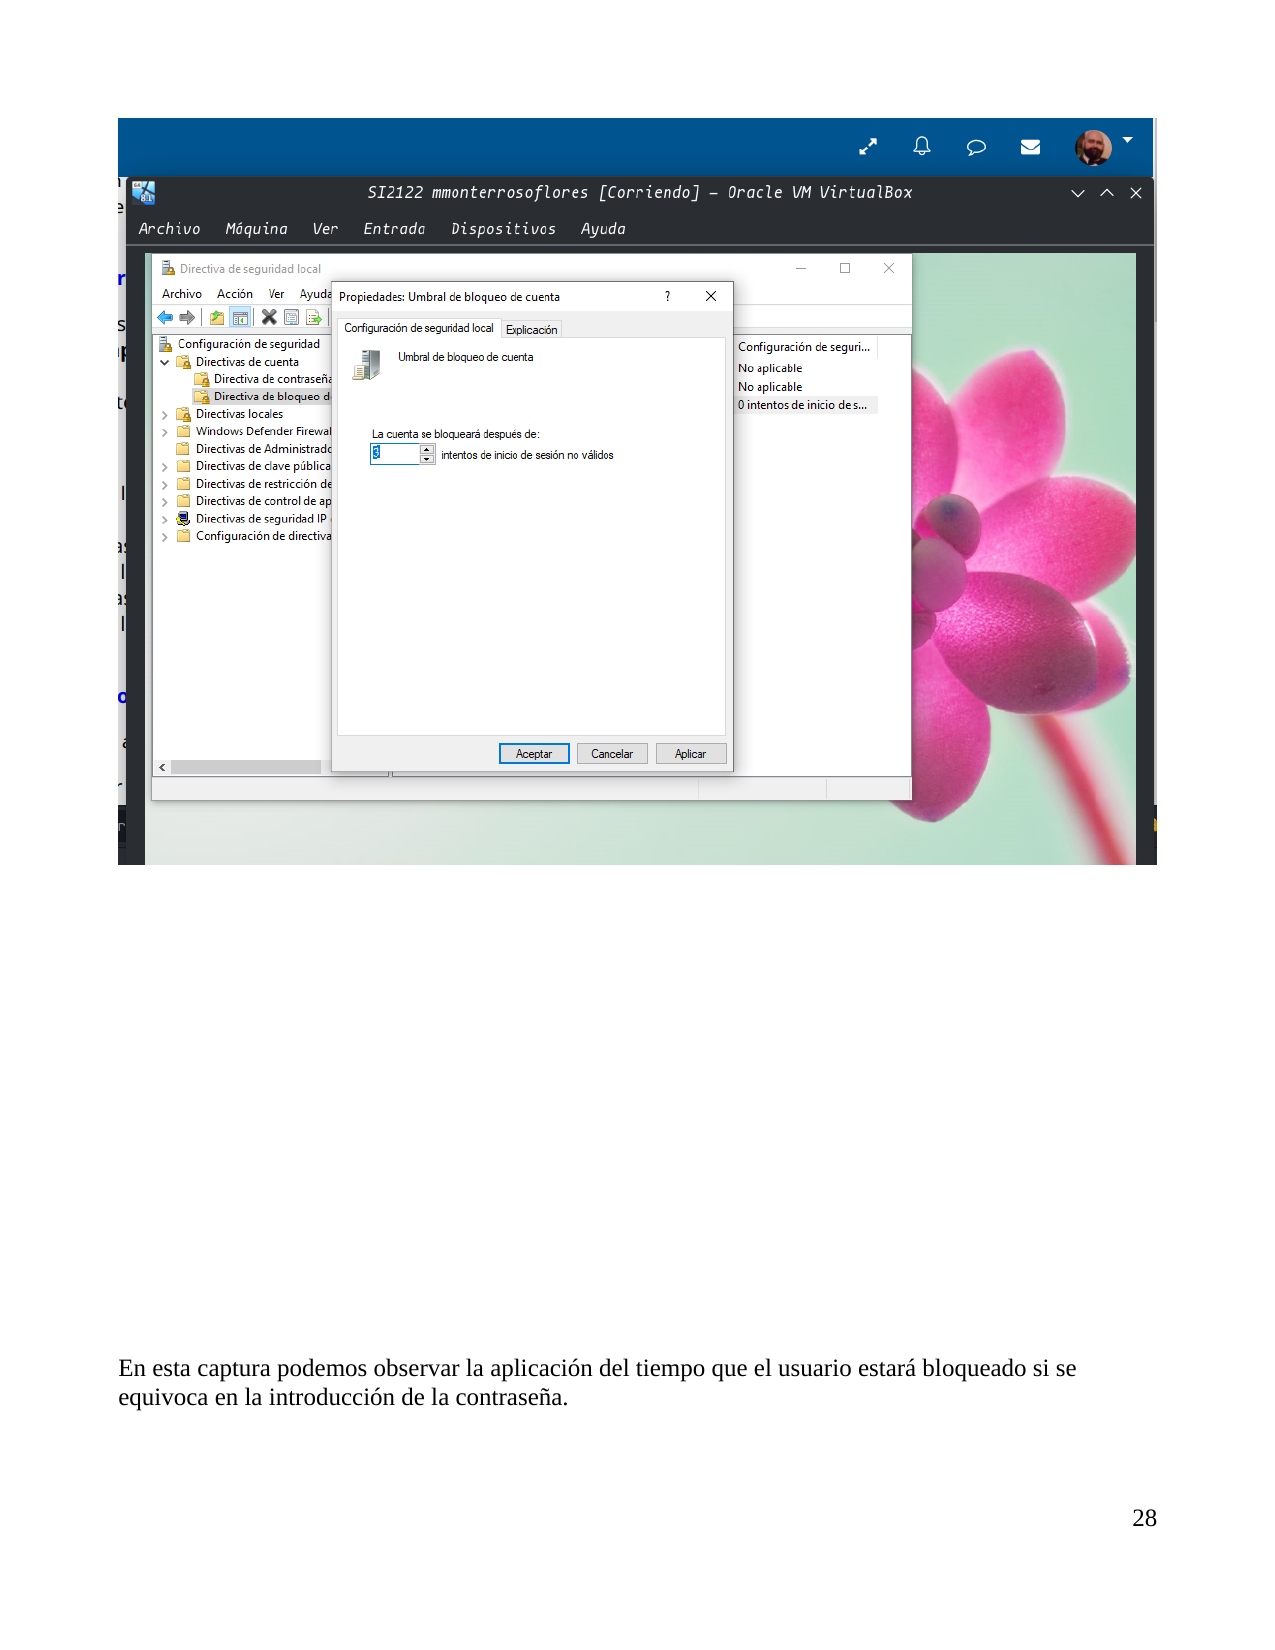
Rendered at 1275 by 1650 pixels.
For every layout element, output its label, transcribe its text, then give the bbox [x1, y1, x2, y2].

table_header [118, 865, 1157, 893]
text En esta captura podemos observar la aplicación del tiempo que el usuario estará bloqueado si se equivoca en la introducción de la contraseña. [118, 1353, 1157, 1411]
picture [118, 118, 1157, 865]
